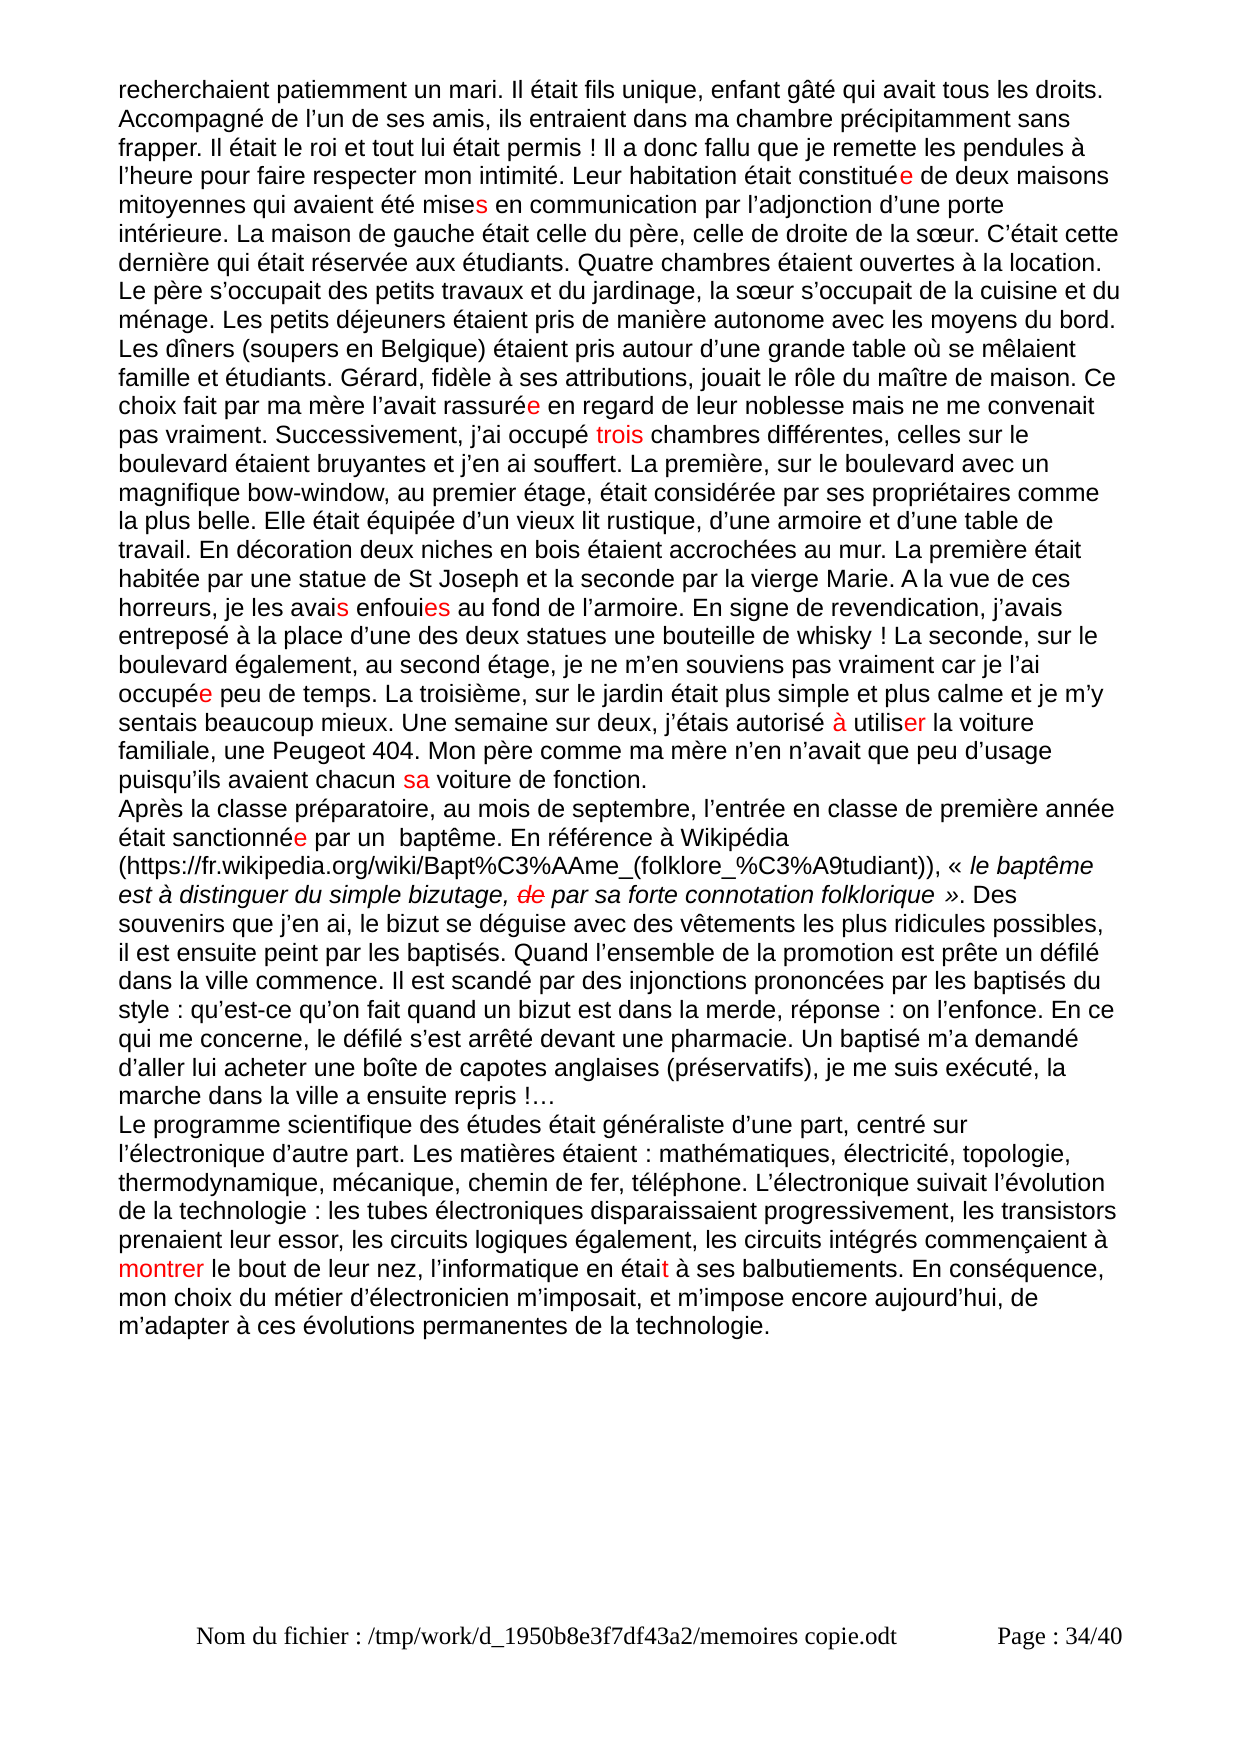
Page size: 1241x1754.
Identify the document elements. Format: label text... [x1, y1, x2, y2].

text La distance entre notre domicile et l’école est approximativement de 30 kilomètres. En voiture, la route est accidentée et à cette époque nécessitait le passage des barrières douanières, française et belge. En train, le trajet n’est pas direct et pas très pratique. Mes parents ont donc décidé de me louer une chambre chez l’habitant. Les deux premières années boulevard des Déportés (près de la gare) chez les de Hollain, famille noble et prétentieuse. Le père était veuf et vivait avec sa sœur non mariée et son fils Gérard. Le père ne travaillait pas et vivait de ses rentes. Gérard, un peu plus âgé que moi, avait terminé ses études et était au chômage sans que cette situation soit clairement explicitée. Il animait un groupe nommé « Le pain de l’amitié » composé de jeunes gens qui approchaient tout doucement de la trentaine. Les femmes n’étaient pas très belles et recherchaient patiemment un mari. Il était fils unique, enfant gâté qui avait tous les droits. Accompagné de l’un de ses amis, ils entraient dans ma chambre précipitamment sans frapper. Il était le roi et tout lui était permis ! Il a donc fallu que je remette les pendules à l’heure pour faire respecter mon intimité. Leur habitation était constituée de deux maisons mitoyennes qui avaient été mises en communication par l’adjonction d’une porte intérieure. La maison de gauche était celle du père, celle de droite de la sœur. C’était cette dernière qui était réservée aux étudiants. Quatre chambres étaient ouvertes à la location. Le père s’occupait des petits travaux et du jardinage, la sœur s’occupait de la cuisine et du ménage. Les petits déjeuners étaient pris de manière autonome avec les moyens du bord. Les dîners (soupers en Belgique) étaient pris autour d’une grande table où se mêlaient famille et étudiants. Gérard, fidèle à ses attributions, jouait le rôle du maître de maison. Ce choix fait par ma mère l’avait rassurée en regard de leur noblesse mais ne me convenait pas vraiment. Successivement, j’ai occupé trois chambres différentes, celles sur le boulevard étaient bruyantes et j’en ai souffert. La première, sur le boulevard avec un magnifique bow-window, au premier étage, était considérée par ses propriétaires comme la plus belle. Elle était équipée d’un vieux lit rustique, d’une armoire et d’une table de travail. En décoration deux niches en bois étaient accrochées au mur. La première était habitée par une statue de St Joseph et la seconde par la vierge Marie. A la vue de ces horreurs, je les avais enfouies au fond de l’armoire. En signe de revendication, j’avais entreposé à la place d’une des deux statues une bouteille de whisky ! La seconde, sur le boulevard également, au second étage, je ne m’en souviens pas vraiment car je l’ai occupée peu de temps. La troisième, sur le jardin était plus simple et plus calme et je m’y sentais beaucoup mieux. Une semaine sur deux, j’étais autorisé à utiliser la voiture familiale, une Peugeot 404. Mon père comme ma mère n’en n’avait que peu d’usage puisqu’ils avaient chacun sa voiture de fonction. [118, 75, 1122, 822]
text Après la classe préparatoire, au mois de septembre, l’entrée en classe de première année était sanctionnée par un baptême. En référence à Wikipédia (https://fr.wikipedia.org/wiki/Bapt%C3%AAme_(folklore_%C3%A9tudiant)), « le baptême est à distinguer du simple bizutage, de par sa forte connotation folklorique ». Des souvenirs que j’en ai, le bizut se déguise avec des vêtements les plus ridicules possibles, il est ensuite peint par les baptisés. Quand l’ensemble de la promotion est prête un défilé dans la ville commence. Il est scandé par des injonctions prononcées par les baptisés du style : qu’est-ce qu’on fait quand un bizut est dans la merde, réponse : on l’enfonce. En ce qui me concerne, le défilé s’est arrêté devant une pharmacie. Un baptisé m’a demandé d’aller lui acheter une boîte de capotes anglaises (préservatifs), je me suis exécuté, la marche dans la ville a ensuite repris !… [118, 822, 1122, 1139]
text Le programme scientifique des études était généraliste d’une part, centré sur l’électronique d’autre part. Les matières étaient : mathématiques, électricité, topologie, thermodynamique, mécanique, chemin de fer, téléphone. L’électronique suivait l’évolution de la technologie : les tubes électroniques disparaissaient progressivement, les transistors prenaient leur essor, les circuits logiques également, les circuits intégrés commençaient à montrer le bout de leur nez, l’informatique en était à ses balbutiements. En conséquence, mon choix du métier d’électronicien m’imposait, et m’impose encore aujourd’hui, de m’adapter à ces évolutions permanentes de la technologie. [118, 1139, 1122, 1369]
